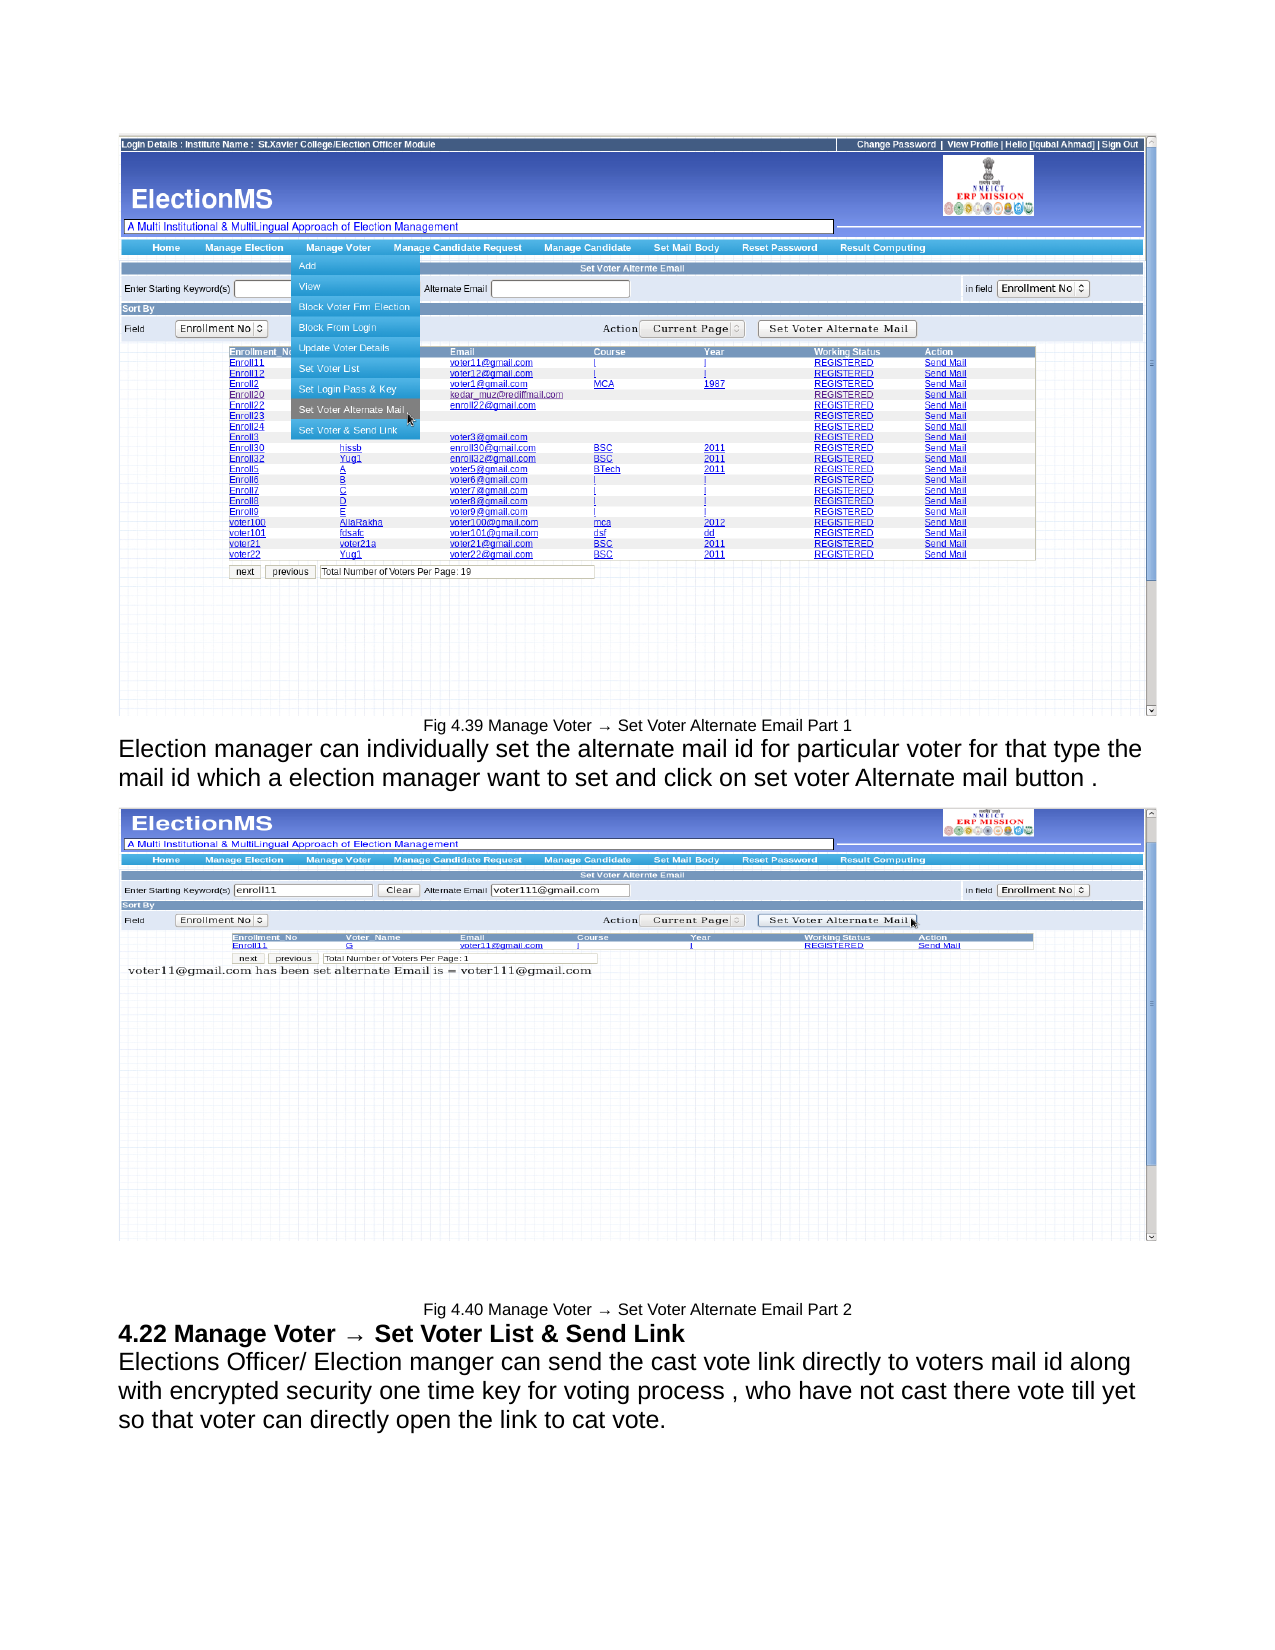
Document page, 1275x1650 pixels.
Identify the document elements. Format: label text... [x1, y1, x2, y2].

picture [118, 132, 1157, 716]
text Elections Officer/ Election manger can send the cast vote link directly to voters mail id along with encrypted security one time key for voting process , who have not cast there vote till yet so that voter can directly open the link to cat vote. [118, 1347, 1157, 1434]
picture [118, 807, 1157, 1241]
text [118, 118, 1157, 132]
text Fig 4.39 Manage Voter → Set Voter Alternate Email Part 1 [118, 716, 1157, 734]
text 4.22 Manage Voter → Set Voter List & Send Link [118, 1319, 1157, 1347]
text Fig 4.40 Manage Voter → Set Voter Alternate Email Part 2 [118, 1298, 1157, 1319]
text Election manager can individually set the alternate mail id for particular voter for that type the mail id which a election manager want to set and click on set voter Alternate mail button . [118, 734, 1157, 792]
